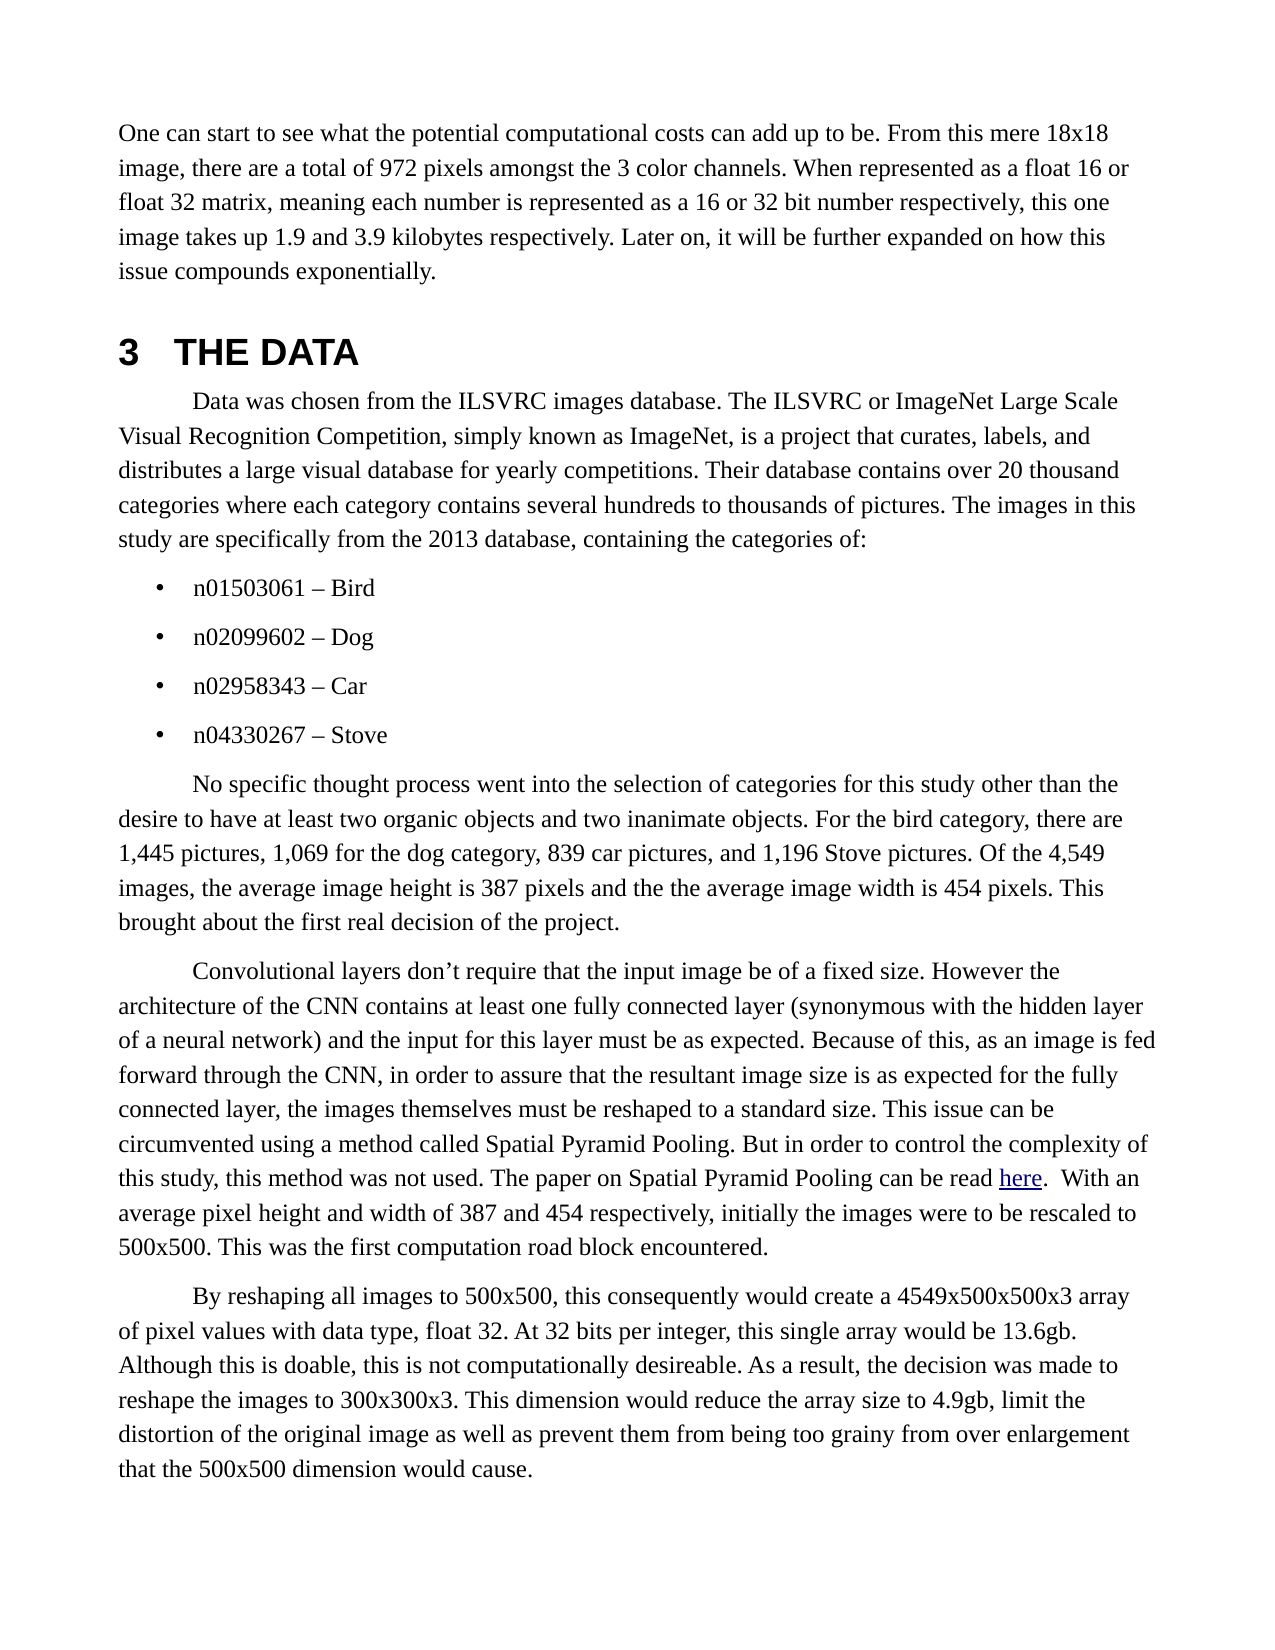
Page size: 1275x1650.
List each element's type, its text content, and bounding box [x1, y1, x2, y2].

list n04330267 – Stove [156, 720, 1157, 749]
text No specific thought process went into the selection of categories for this study other than the desire to have at least two organic objects and two inanimate objects. For the bird category, there are 1,445 pictures, 1,069 for the dog category, 839 car pictures, and 1,196 Stove pictures. Of the 4,549 images, the average image height is 387 pixels and the the average image width is 454 pixels. This brought about the first real decision of the project. [118, 769, 1157, 936]
list n01503061 – Bird [156, 573, 1157, 602]
text One can start to see what the potential computational costs can add up to be. From this mere 18x18 image, there are a total of 972 pixels amongst the 3 color channels. When represented as a float 16 or float 32 matrix, meaning each number is represented as a 16 or 32 bit number respectively, this one image takes up 1.9 and 3.9 kilobytes respectively. Later on, it will be further expanded on how this issue compounds exponentially. [118, 118, 1157, 285]
text Data was chosen from the ILSVRC images database. The ILSVRC or ImageNet Large Scale Visual Recognition Competition, simply known as ImageNet, is a project that curates, labels, and distributes a large visual database for yearly competitions. Their database contains over 20 thousand categories where each category contains several hundreds to thousands of pictures. The images in this study are specifically from the 2013 database, containing the categories of: [118, 386, 1157, 553]
text By reshaping all images to 500x500, this consequently would create a 4549x500x500x3 array of pixel values with data type, float 32. At 32 bits per integer, this single array would be 13.6gb. Although this is doable, this is not computationally desireable. As a result, the decision was made to reshape the images to 300x300x3. This dimension would reduce the array size to 4.9gb, limit the distortion of the original image as well as prevent them from being too grainy from over enlargement that the 500x500 dimension would cause. [118, 1281, 1157, 1482]
text Convolutional layers don’t require that the input image be of a fixed size. However the architecture of the CNN contains at least one fully connected layer (synonymous with the hidden layer of a neural network) and the input for this layer must be as expected. Because of this, as an image is fed forward through the CNN, in order to assure that the resultant image size is as expected for the fully connected layer, the images themselves must be reshaped to a standard size. This issue can be circumvented using a method called Spatial Pyramid Pooling. But in order to control the complexity of this study, this method was not used. The paper on Spatial Pyramid Pooling can be read here. With an average pixel height and width of 387 and 454 respectively, initially the images were to be rescaled to 500x500. This was the first computation road block encountered. [118, 956, 1157, 1261]
subtitle THE DATA [118, 330, 1157, 374]
list n02958343 – Car [156, 671, 1157, 700]
list n02099602 – Dog [156, 622, 1157, 651]
